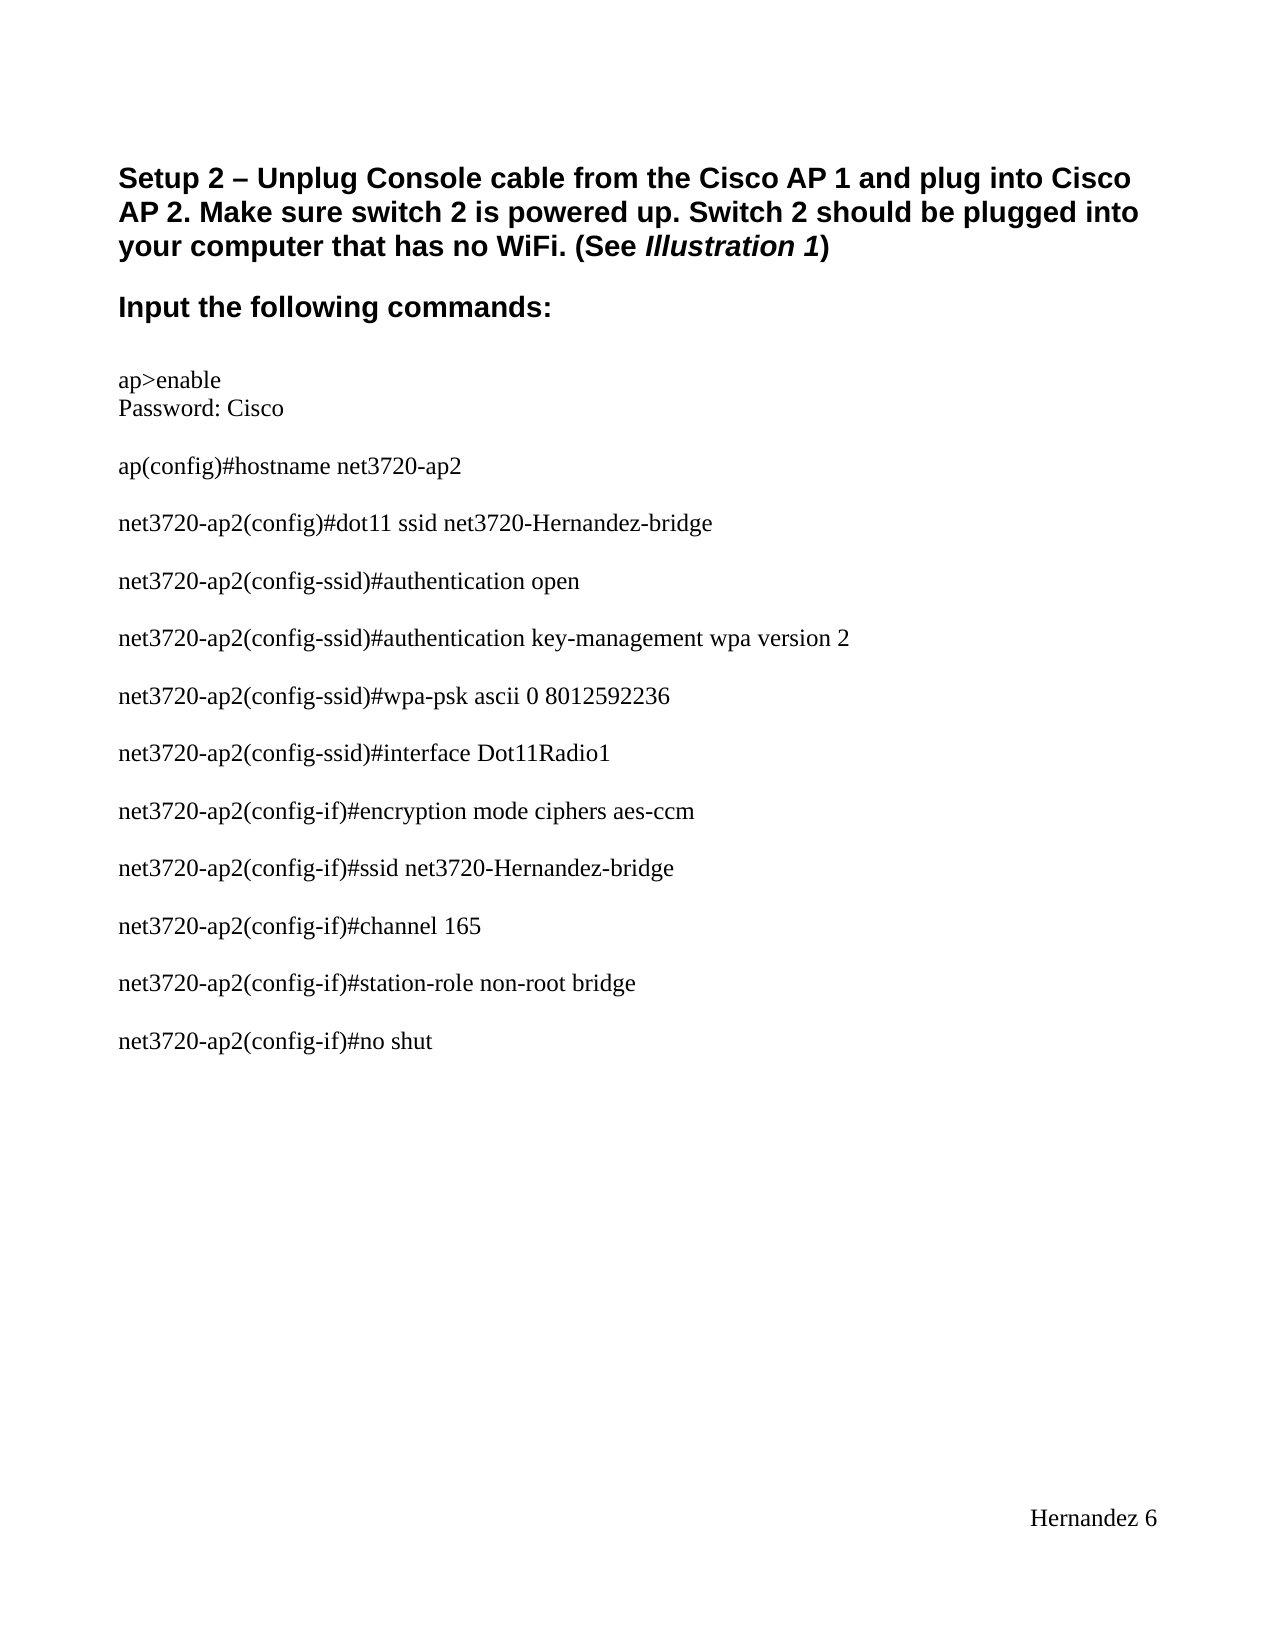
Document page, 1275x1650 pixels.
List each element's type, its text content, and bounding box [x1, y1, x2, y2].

text net3720-ap2(config-ssid)#wpa-psk ascii 0 8012592236 [118, 681, 1157, 710]
text net3720-ap2(config-if)#channel 165 [118, 911, 1157, 940]
text net3720-ap2(config-ssid)#interface Dot11Radio1 [118, 738, 1157, 767]
text ap>enable [118, 365, 1157, 393]
subtitle Input the following commands: [118, 290, 1157, 323]
text net3720-ap2(config-if)#station-role non-root bridge [118, 968, 1157, 997]
text net3720-ap2(config)#dot11 ssid net3720-Hernandez-bridge [118, 508, 1157, 537]
text net3720-ap2(config-if)#no shut [118, 1026, 1157, 1055]
text net3720-ap2(config-ssid)#authentication key-management wpa version 2 [118, 623, 1157, 652]
text Password: Cisco [118, 393, 1157, 422]
text net3720-ap2(config-if)#ssid net3720-Hernandez-bridge [118, 853, 1157, 882]
text net3720-ap2(config-ssid)#authentication open [118, 566, 1157, 595]
text net3720-ap2(config-if)#encryption mode ciphers aes-ccm [118, 796, 1157, 825]
text ap(config)#hostname net3720-ap2 [118, 451, 1157, 480]
subtitle Setup 2 – Unplug Console cable from the Cisco AP 1 and plug into Cisco AP 2. Make sure switch 2 is powered up. Switch 2 should be plugged into your computer that has no WiFi. (See Illustration 1) [118, 161, 1157, 263]
